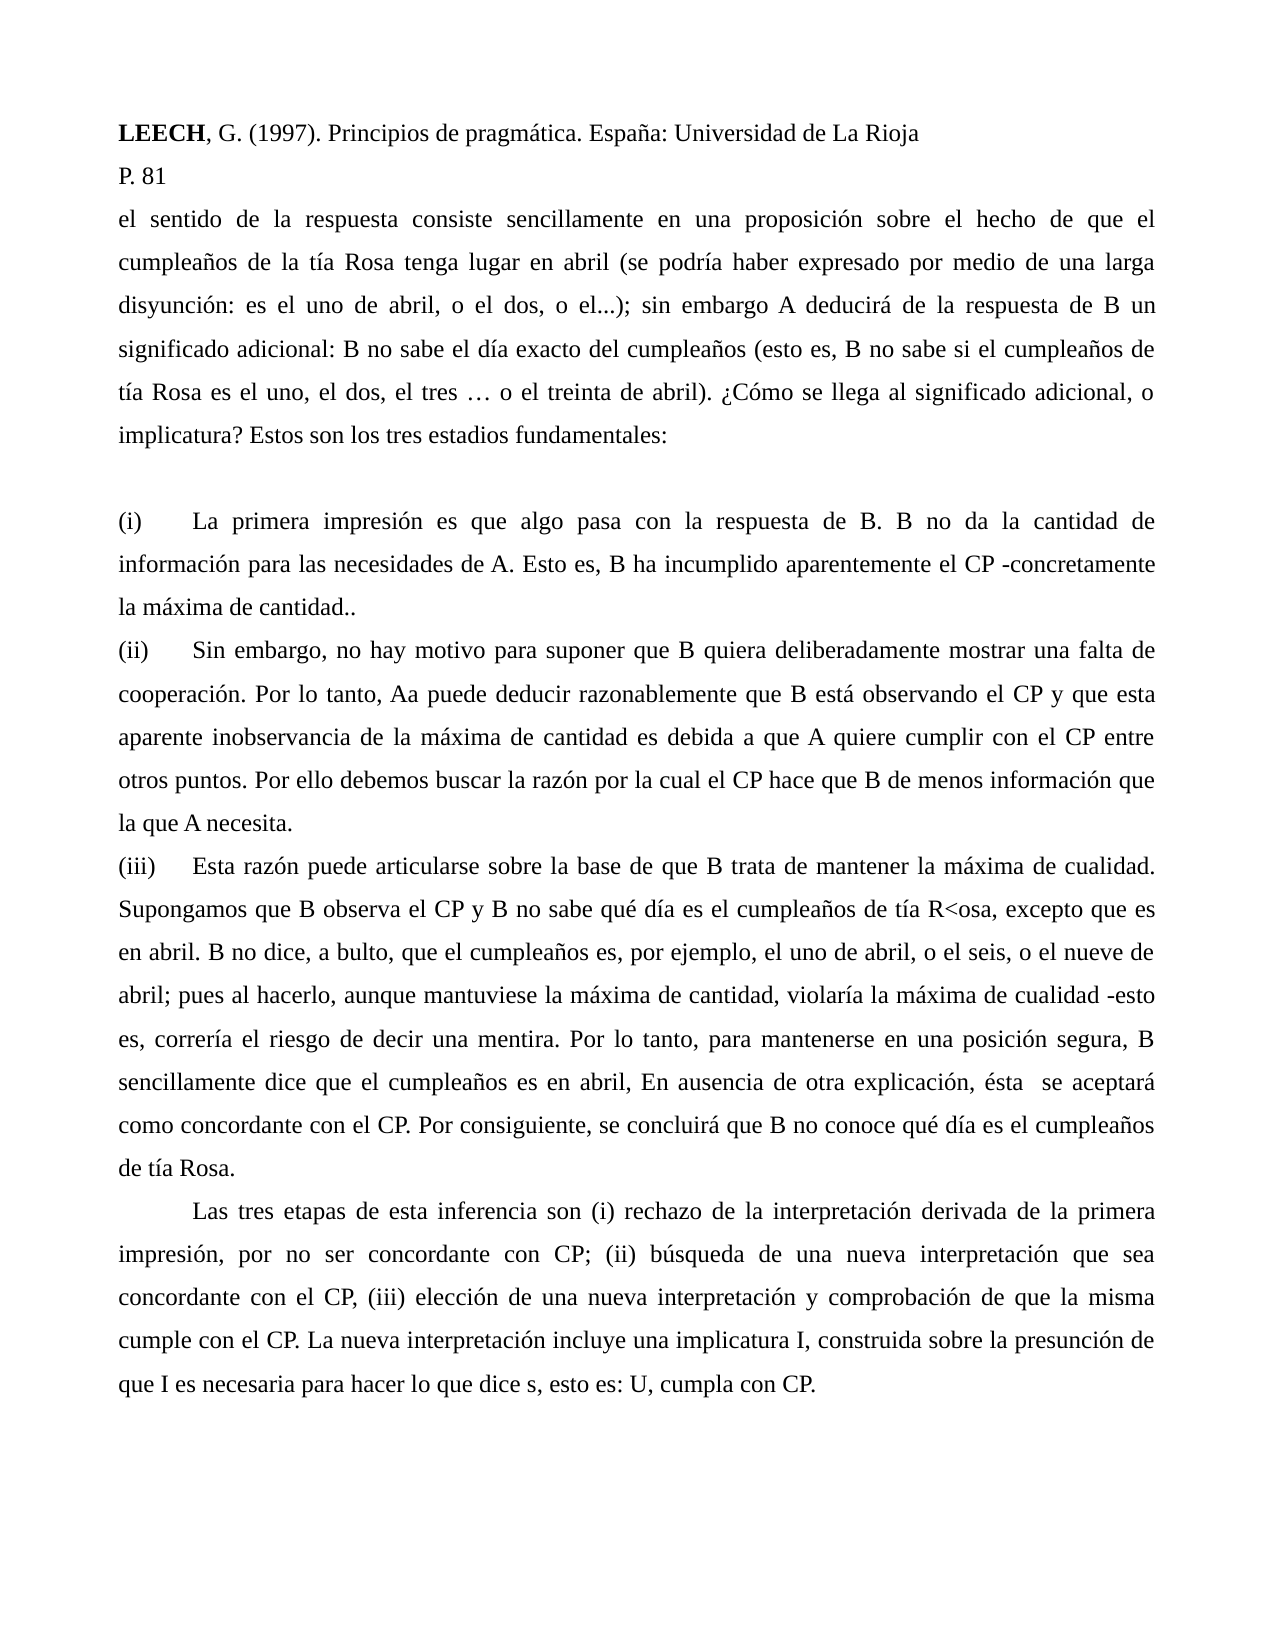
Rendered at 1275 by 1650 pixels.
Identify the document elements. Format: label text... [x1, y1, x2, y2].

text (i) La primera impresión es que algo pasa con la respuesta de B. B no da la cantidad de información para las necesidades de A. Esto es, B ha incumplido aparentemente el CP -concretamente la máxima de cantidad.. [118, 506, 1157, 621]
text Las tres etapas de esta inferencia son (i) rechazo de la interpretación derivada de la primera impresión, por no ser concordante con CP; (ii) búsqueda de una nueva interpretación que sea concordante con el CP, (iii) elección de una nueva interpretación y comprobación de que la misma cumple con el CP. La nueva interpretación incluye una implicatura I, construida sobre la presunción de que I es necesaria para hacer lo que dice s, esto es: U, cumpla con CP. [118, 1196, 1157, 1397]
text (iii) Esta razón puede articularse sobre la base de que B trata de mantener la máxima de cualidad. Supongamos que B observa el CP y B no sabe qué día es el cumpleaños de tía R<osa, excepto que es en abril. B no dice, a bulto, que el cumpleaños es, por ejemplo, el uno de abril, o el seis, o el nueve de abril; pues al hacerlo, aunque mantuviese la máxima de cantidad, violaría la máxima de cualidad -esto es, correría el riesgo de decir una mentira. Por lo tanto, para mantenerse en una posición segura, B sencillamente dice que el cumpleaños es en abril, En ausencia de otra explicación, ésta se aceptará como concordante con el CP. Por consiguiente, se concluirá que B no conoce qué día es el cumpleaños de tía Rosa. [118, 851, 1157, 1182]
text el sentido de la respuesta consiste sencillamente en una proposición sobre el hecho de que el cumpleaños de la tía Rosa tenga lugar en abril (se podría haber expresado por medio de una larga disyunción: es el uno de abril, o el dos, o el...); sin embargo A deducirá de la respuesta de B un significado adicional: B no sabe el día exacto del cumpleaños (esto es, B no sabe si el cumpleaños de tía Rosa es el uno, el dos, el tres … o el treinta de abril). ¿Cómo se llega al significado adicional, o implicatura? Estos son los tres estadios fundamentales: [118, 204, 1157, 449]
text P. 81 [118, 161, 1157, 190]
text LEECH, G. (1997). Principios de pragmática. España: Universidad de La Rioja [118, 118, 1157, 147]
text (ii) Sin embargo, no hay motivo para suponer que B quiera deliberadamente mostrar una falta de cooperación. Por lo tanto, Aa puede deducir razonablemente que B está observando el CP y que esta aparente inobservancia de la máxima de cantidad es debida a que A quiere cumplir con el CP entre otros puntos. Por ello debemos buscar la razón por la cual el CP hace que B de menos información que la que A necesita. [118, 636, 1157, 837]
